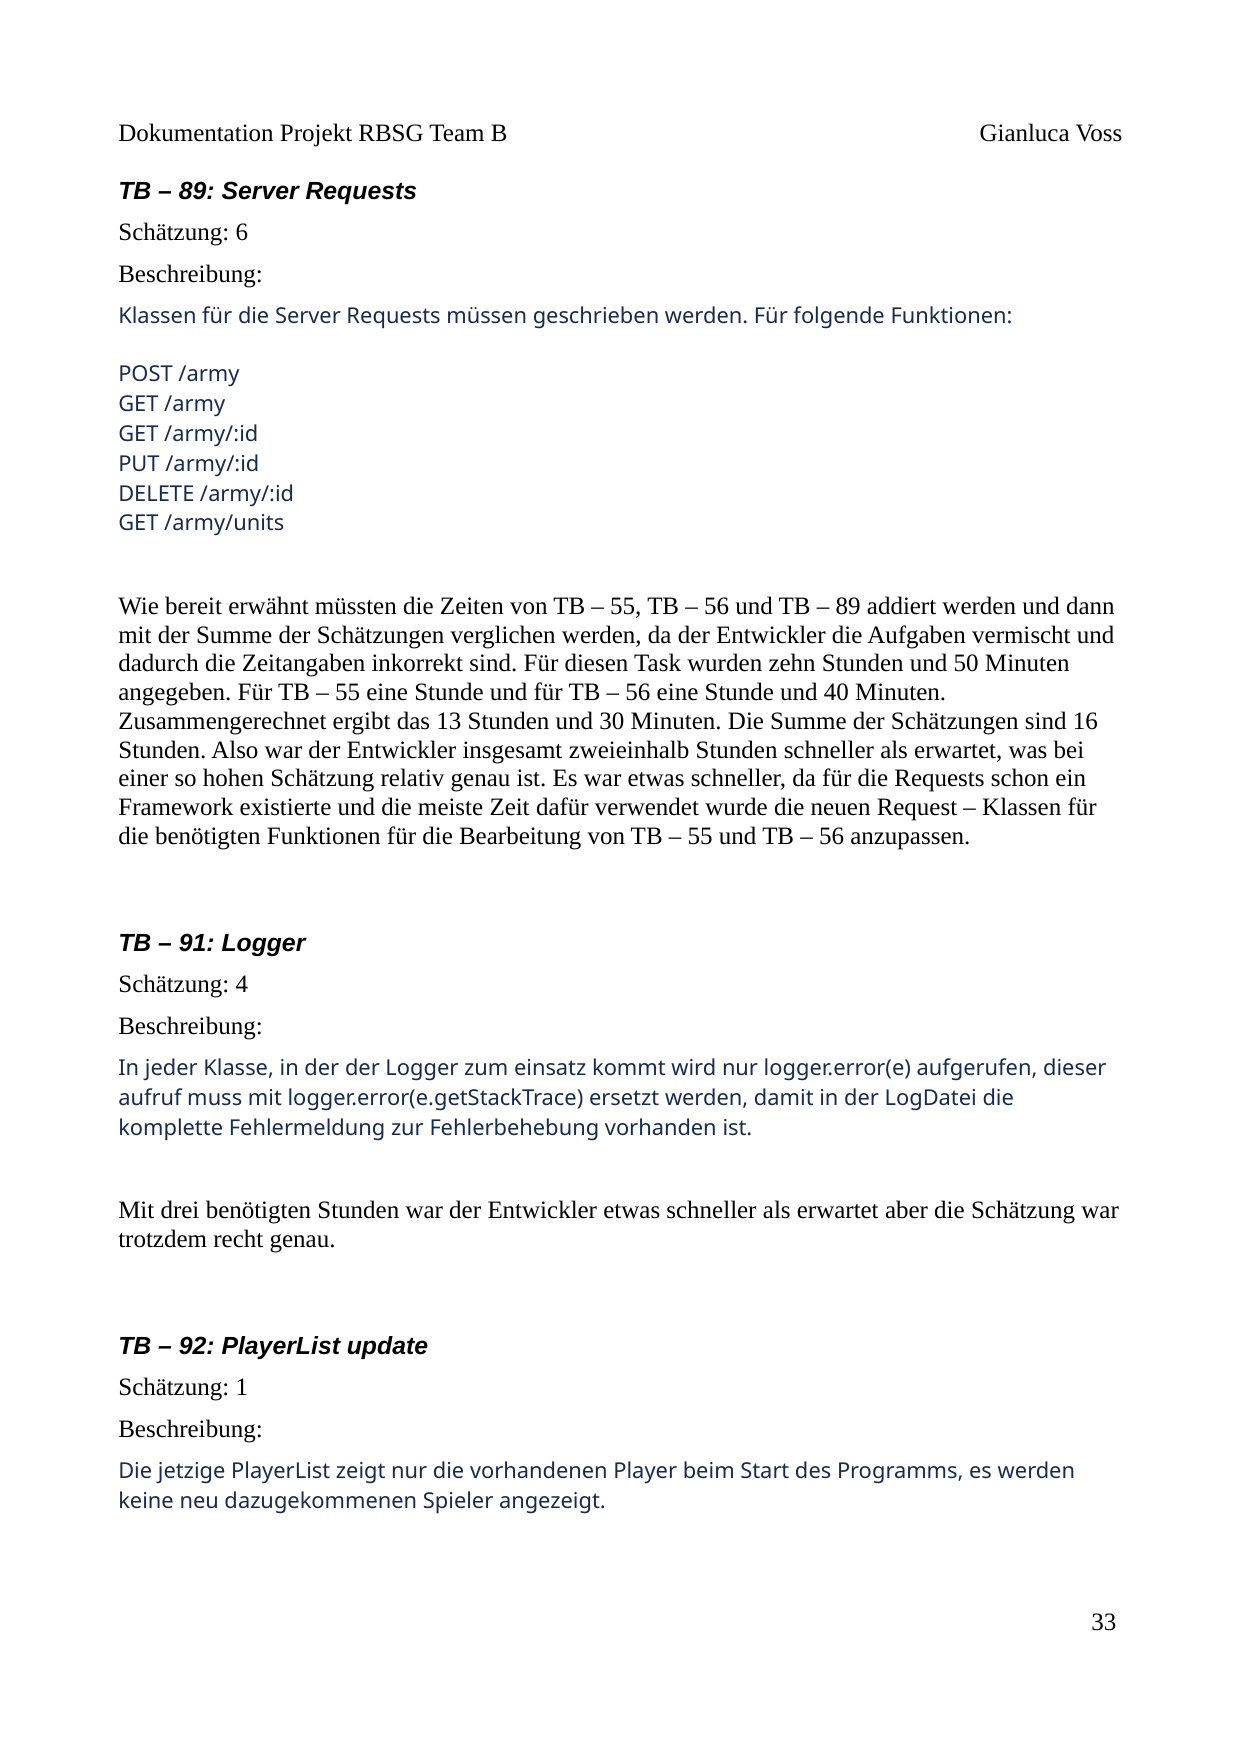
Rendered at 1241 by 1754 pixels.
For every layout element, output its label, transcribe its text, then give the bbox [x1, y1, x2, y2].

subtitle TB – 91: Logger [118, 928, 1122, 957]
text Beschreibung: [118, 259, 1122, 287]
text Klassen für die Server Requests müssen geschrieben werden. Für folgende Funktionen: POST /army GET /army GET /army/:id PUT /army/:id DELETE /army/:id GET /army/units [118, 300, 1122, 537]
text Schätzung: 6 [118, 217, 1122, 246]
text Die jetzige PlayerList zeigt nur die vorhandenen Player beim Start des Programms, es werden keine neu dazugekommenen Spieler angezeigt. [118, 1455, 1122, 1514]
text Schätzung: 1 [118, 1372, 1122, 1401]
text Mit drei benötigten Stunden war der Entwickler etwas schneller als erwartet aber die Schätzung war trotzdem recht genau. [118, 1195, 1122, 1253]
subtitle TB – 89: Server Requests [118, 176, 1122, 205]
text Schätzung: 4 [118, 969, 1122, 998]
text Beschreibung: [118, 1414, 1122, 1442]
text Beschreibung: [118, 1011, 1122, 1039]
subtitle TB – 92: PlayerList update [118, 1331, 1122, 1360]
text In jeder Klasse, in der der Logger zum einsatz kommt wird nur logger.error(e) aufgerufen, dieser aufruf muss mit logger.error(e.getStackTrace) ersetzt werden, damit in der LogDatei die komplette Fehlermeldung zur Fehlerbehebung vorhanden ist. [118, 1052, 1122, 1141]
text Wie bereit erwähnt müssten die Zeiten von TB – 55, TB – 56 und TB – 89 addiert werden und dann mit der Summe der Schätzungen verglichen werden, da der Entwickler die Aufgaben vermischt und dadurch die Zeitangaben inkorrekt sind. Für diesen Task wurden zehn Stunden und 50 Minuten angegeben. Für TB – 55 eine Stunde und für TB – 56 eine Stunde und 40 Minuten. Zusammengerechnet ergibt das 13 Stunden und 30 Minuten. Die Summe der Schätzungen sind 16 Stunden. Also war der Entwickler insgesamt zweieinhalb Stunden schneller als erwartet, was bei einer so hohen Schätzung relativ genau ist. Es war etwas schneller, da für die Requests schon ein Framework existierte und die meiste Zeit dafür verwendet wurde die neuen Request – Klassen für die benötigten Funktionen für die Bearbeitung von TB – 55 und TB – 56 anzupassen. [118, 591, 1122, 850]
